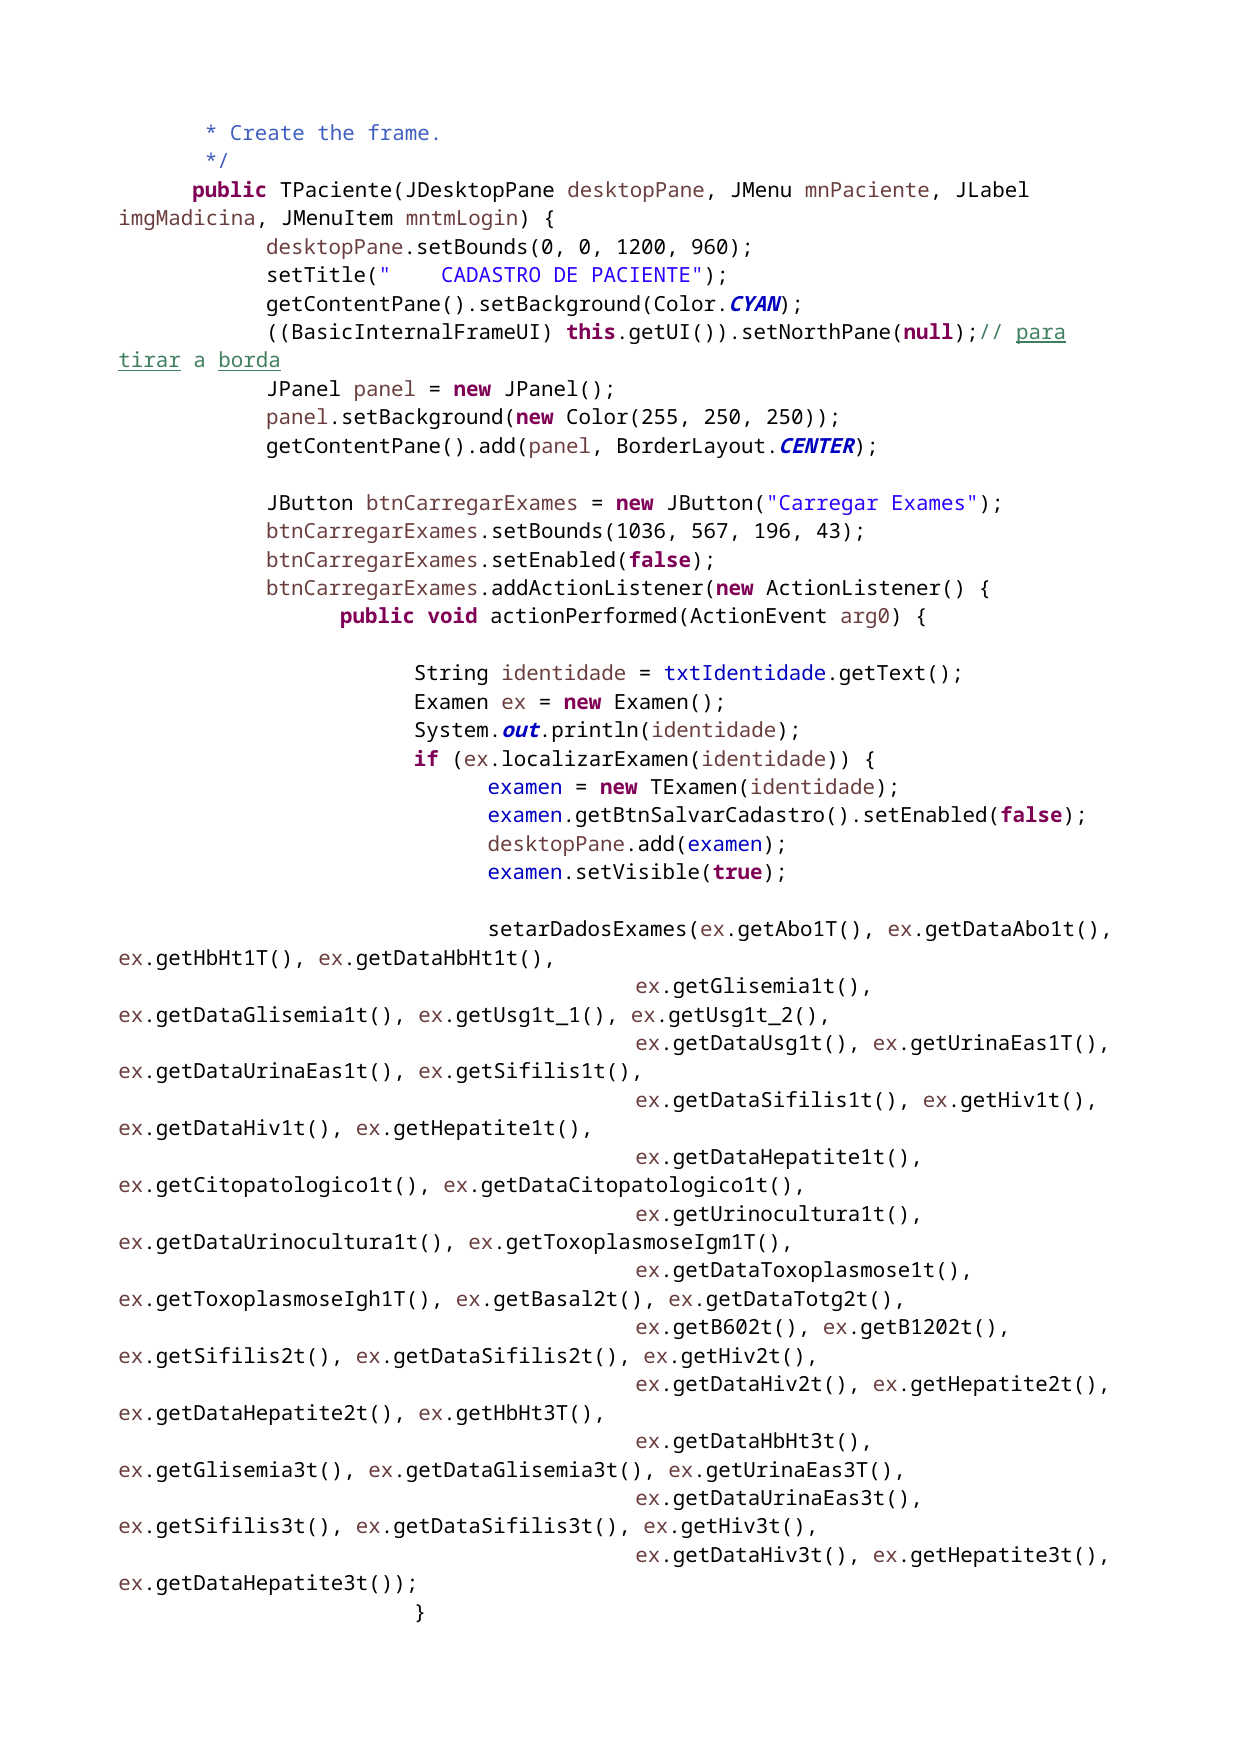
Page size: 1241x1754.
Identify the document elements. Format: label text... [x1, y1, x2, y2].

text ex.getDataHiv2t(), ex.getHepatite2t(), ex.getDataHepatite2t(), ex.getHbHt3T(), [118, 1369, 1122, 1426]
text panel.setBackground(new Color(255, 250, 250)); [118, 402, 1122, 431]
text ex.getDataUsg1t(), ex.getUrinaEas1T(), ex.getDataUrinaEas1t(), ex.getSifilis1t(), [118, 1028, 1122, 1085]
text Examen ex = new Examen(); [118, 687, 1122, 715]
text examen.getBtnSalvarCadastro().setEnabled(false); [118, 801, 1122, 829]
text examen.setVisible(true); [118, 857, 1122, 886]
text ex.getDataHiv3t(), ex.getHepatite3t(), ex.getDataHepatite3t()); [118, 1540, 1122, 1597]
text btnCarregarExames.setBounds(1036, 567, 196, 43); [118, 516, 1122, 545]
text btnCarregarExames.addActionListener(new ActionListener() { [118, 573, 1122, 602]
text JButton btnCarregarExames = new JButton("Carregar Exames"); [118, 488, 1122, 516]
text ex.getDataHepatite1t(), ex.getCitopatologico1t(), ex.getDataCitopatologico1t(), [118, 1142, 1122, 1199]
text public TPaciente(JDesktopPane desktopPane, JMenu mnPaciente, JLabel imgMadicina, JMenuItem mntmLogin) { [118, 175, 1122, 232]
text getContentPane().add(panel, BorderLayout.CENTER); [118, 431, 1122, 459]
text System.out.println(identidade); [118, 715, 1122, 744]
text ex.getDataSifilis1t(), ex.getHiv1t(), ex.getDataHiv1t(), ex.getHepatite1t(), [118, 1085, 1122, 1142]
text ex.getDataHbHt3t(), ex.getGlisemia3t(), ex.getDataGlisemia3t(), ex.getUrinaEas3T(), [118, 1426, 1122, 1483]
text String identidade = txtIdentidade.getText(); [118, 658, 1122, 687]
text if (ex.localizarExamen(identidade)) { [118, 744, 1122, 772]
text setTitle(" CADASTRO DE PACIENTE"); [118, 260, 1122, 289]
text ((BasicInternalFrameUI) this.getUI()).setNorthPane(null);// para tirar a borda [118, 317, 1122, 374]
text JPanel panel = new JPanel(); [118, 374, 1122, 402]
text desktopPane.setBounds(0, 0, 1200, 960); [118, 232, 1122, 260]
text * Create the frame. [118, 118, 1122, 147]
text desktopPane.add(examen); [118, 829, 1122, 857]
text ex.getUrinocultura1t(), ex.getDataUrinocultura1t(), ex.getToxoplasmoseIgm1T(), [118, 1199, 1122, 1256]
text } [118, 1597, 1122, 1625]
text */ [118, 147, 1122, 175]
text btnCarregarExames.setEnabled(false); [118, 545, 1122, 573]
text ex.getB602t(), ex.getB1202t(), ex.getSifilis2t(), ex.getDataSifilis2t(), ex.getHiv2t(), [118, 1312, 1122, 1369]
text public void actionPerformed(ActionEvent arg0) { [118, 602, 1122, 630]
text setarDadosExames(ex.getAbo1T(), ex.getDataAbo1t(), ex.getHbHt1T(), ex.getDataHbHt1t(), [118, 914, 1122, 971]
text ex.getDataUrinaEas3t(), ex.getSifilis3t(), ex.getDataSifilis3t(), ex.getHiv3t(), [118, 1483, 1122, 1540]
text ex.getDataToxoplasmose1t(), ex.getToxoplasmoseIgh1T(), ex.getBasal2t(), ex.getDataTotg2t(), [118, 1256, 1122, 1312]
text ex.getGlisemia1t(), ex.getDataGlisemia1t(), ex.getUsg1t_1(), ex.getUsg1t_2(), [118, 971, 1122, 1028]
text getContentPane().setBackground(Color.CYAN); [118, 289, 1122, 317]
text examen = new TExamen(identidade); [118, 772, 1122, 801]
